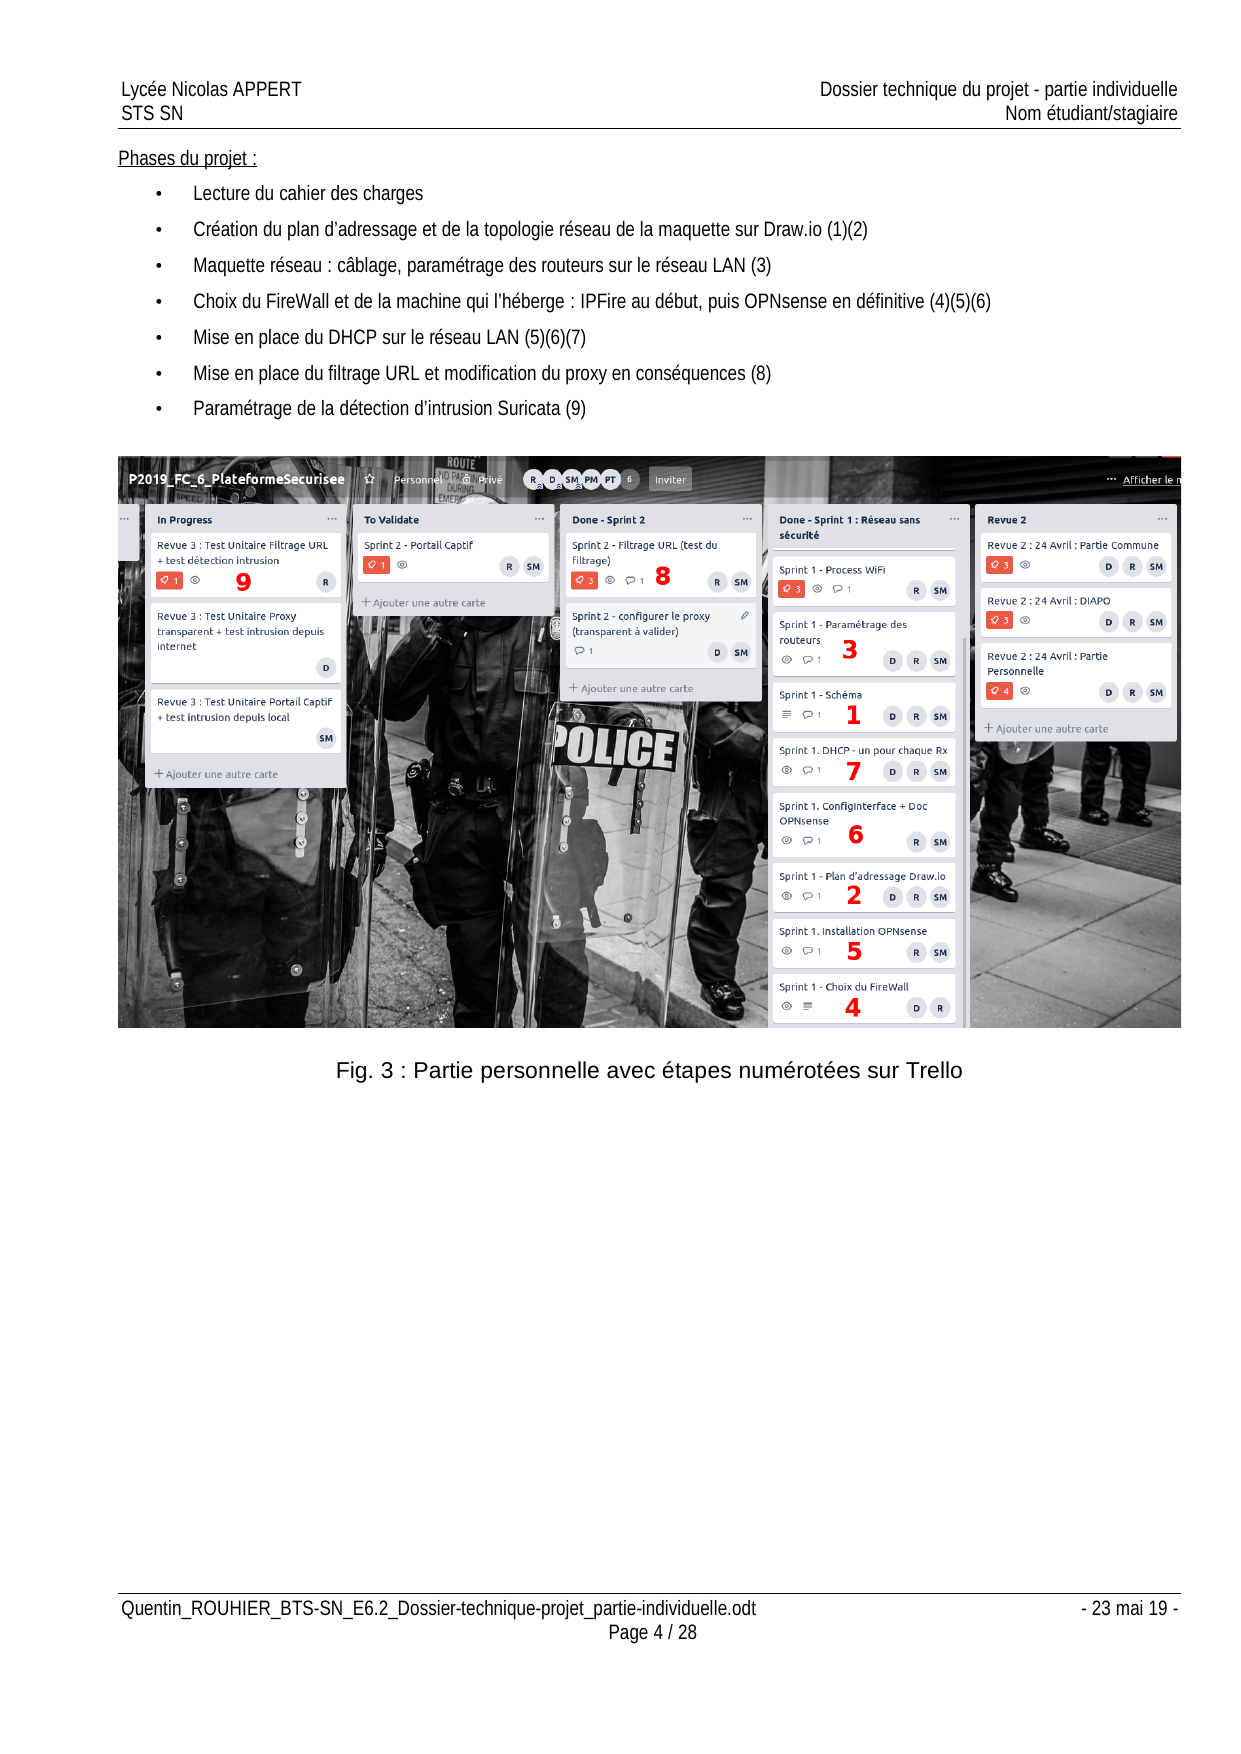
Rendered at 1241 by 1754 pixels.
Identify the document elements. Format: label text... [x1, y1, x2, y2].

list Mise en place du filtrage URL et modification du proxy en conséquences (8) [156, 360, 1181, 384]
picture [118, 456, 1182, 1028]
list Maquette réseau : câblage, paramétrage des routeurs sur le réseau LAN (3) [156, 253, 1181, 277]
text Fig. 3 : Partie personnelle avec étapes numérotées sur Trello [118, 1057, 1181, 1083]
list Mise en place du DHCP sur le réseau LAN (5)(6)(7) [156, 324, 1181, 348]
list Création du plan d’adressage et de la topologie réseau de la maquette sur Draw.io (1)(2) [156, 217, 1181, 241]
text Phases du projet : [118, 145, 1181, 169]
list Paramétrage de la détection d’intrusion Suricata (9) [156, 396, 1181, 420]
list Lecture du cahier des charges [156, 181, 1181, 205]
list Choix du FireWall et de la machine qui l’héberge : IPFire au début, puis OPNsense en définitive (4)(5)(6) [156, 289, 1181, 313]
